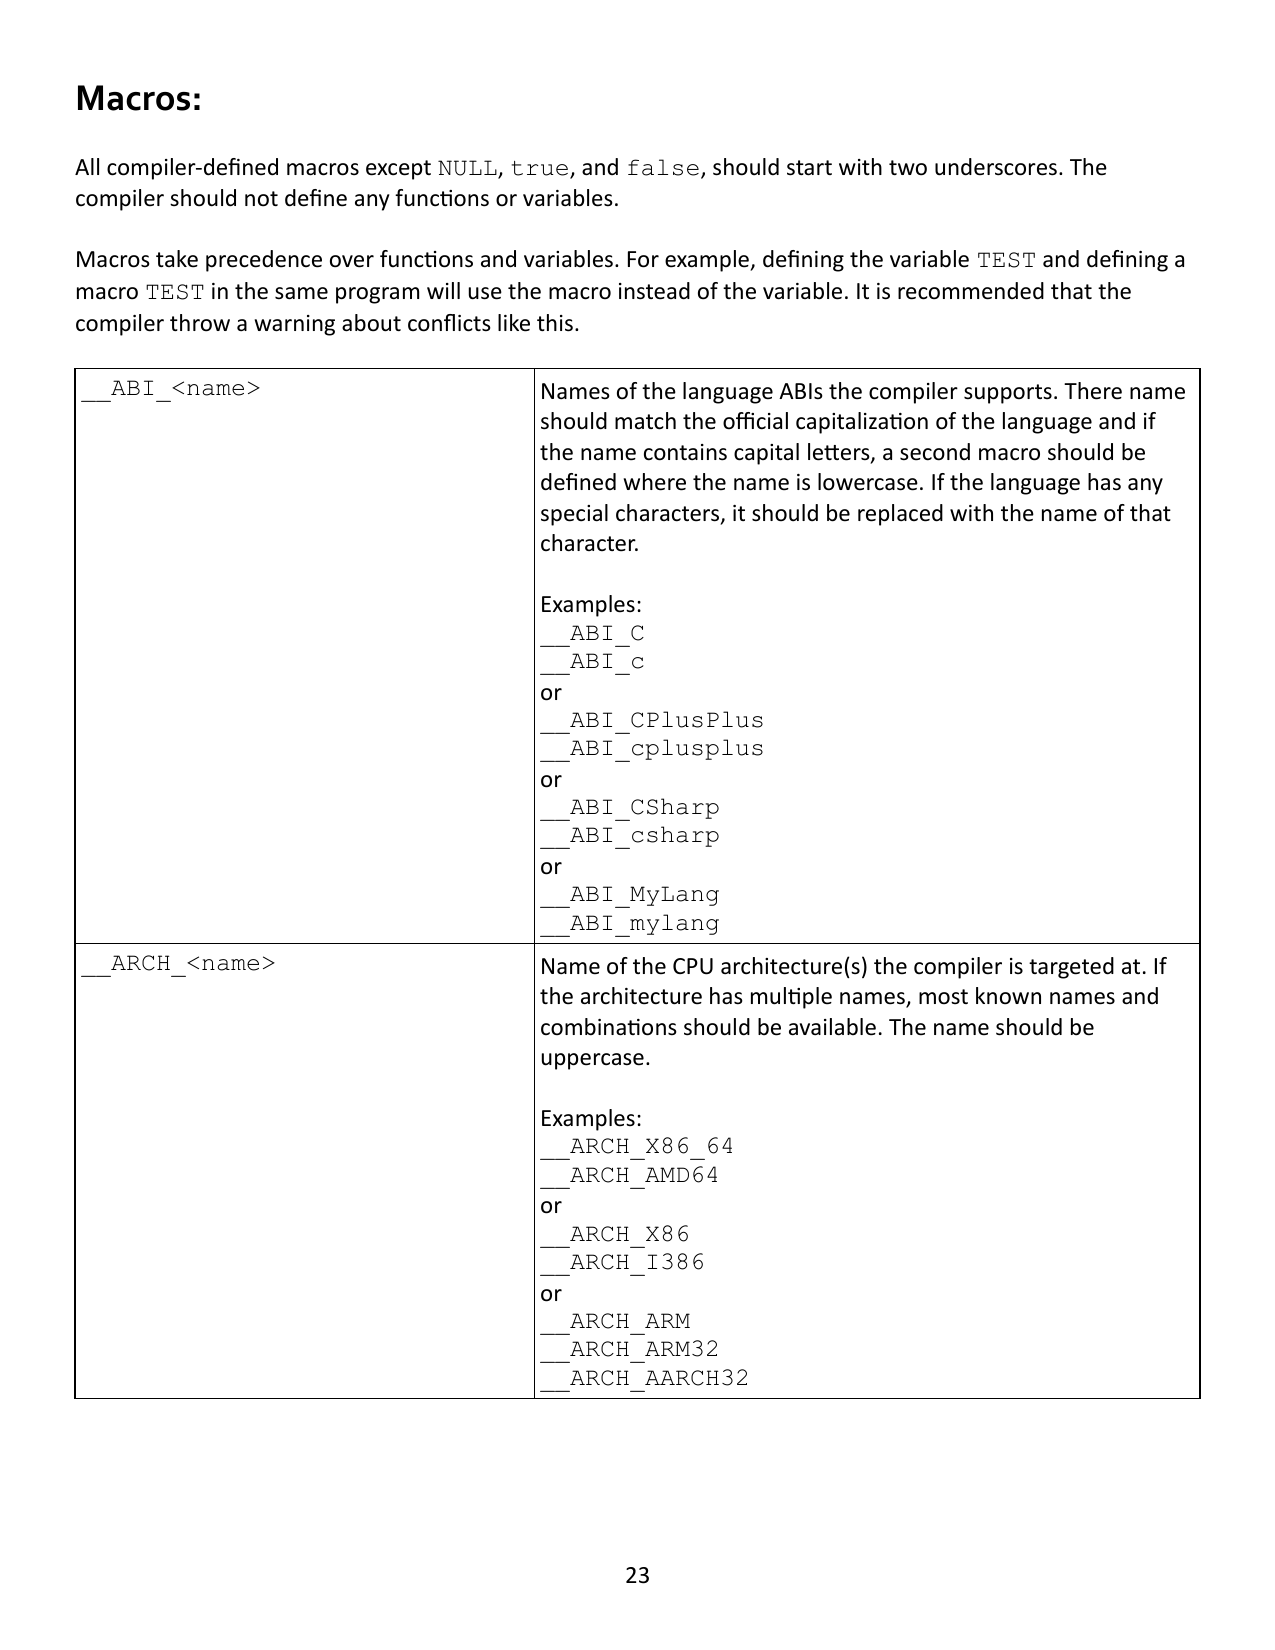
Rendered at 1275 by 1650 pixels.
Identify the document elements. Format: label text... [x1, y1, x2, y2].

text All compiler-defined macros except NULL, true, and false, should start with two underscores. The compiler should not define any functions or variables. [75, 151, 1200, 213]
subtitle Macros: [75, 75, 1200, 120]
table_header Names of the language ABIs the compiler supports. There name should match the official capitalization of the language and if the name contains capital letters, a second macro should be defined where the name is lowercase. If the language has any special characters, it should be replaced with the name of that character. Examples: __ABI_C __ABI_c or __ABI_CPlusPlus __ABI_cplusplus or __ABI_CSharp __ABI_csharp or __ABI_MyLang __ABI_mylang [535, 369, 1199, 943]
text Macros take precedence over functions and variables. For example, defining the variable TEST and defining a macro TEST in the same program will use the macro instead of the variable. It is recommended that the compiler throw a warning about conflicts like this. [75, 244, 1200, 338]
table_cell Name of the CPU architecture(s) the compiler is targeted at. If the architecture has multiple names, most known names and combinations should be available. The name should be uppercase. Examples: __ARCH_X86_64 __ARCH_AMD64 or __ARCH_X86 __ARCH_I386 or __ARCH_ARM __ARCH_ARM32 __ARCH_AARCH32 [535, 944, 1199, 1398]
table_header __ABI_<name> [76, 369, 534, 943]
table_cell __ARCH_<name> [76, 944, 534, 1398]
